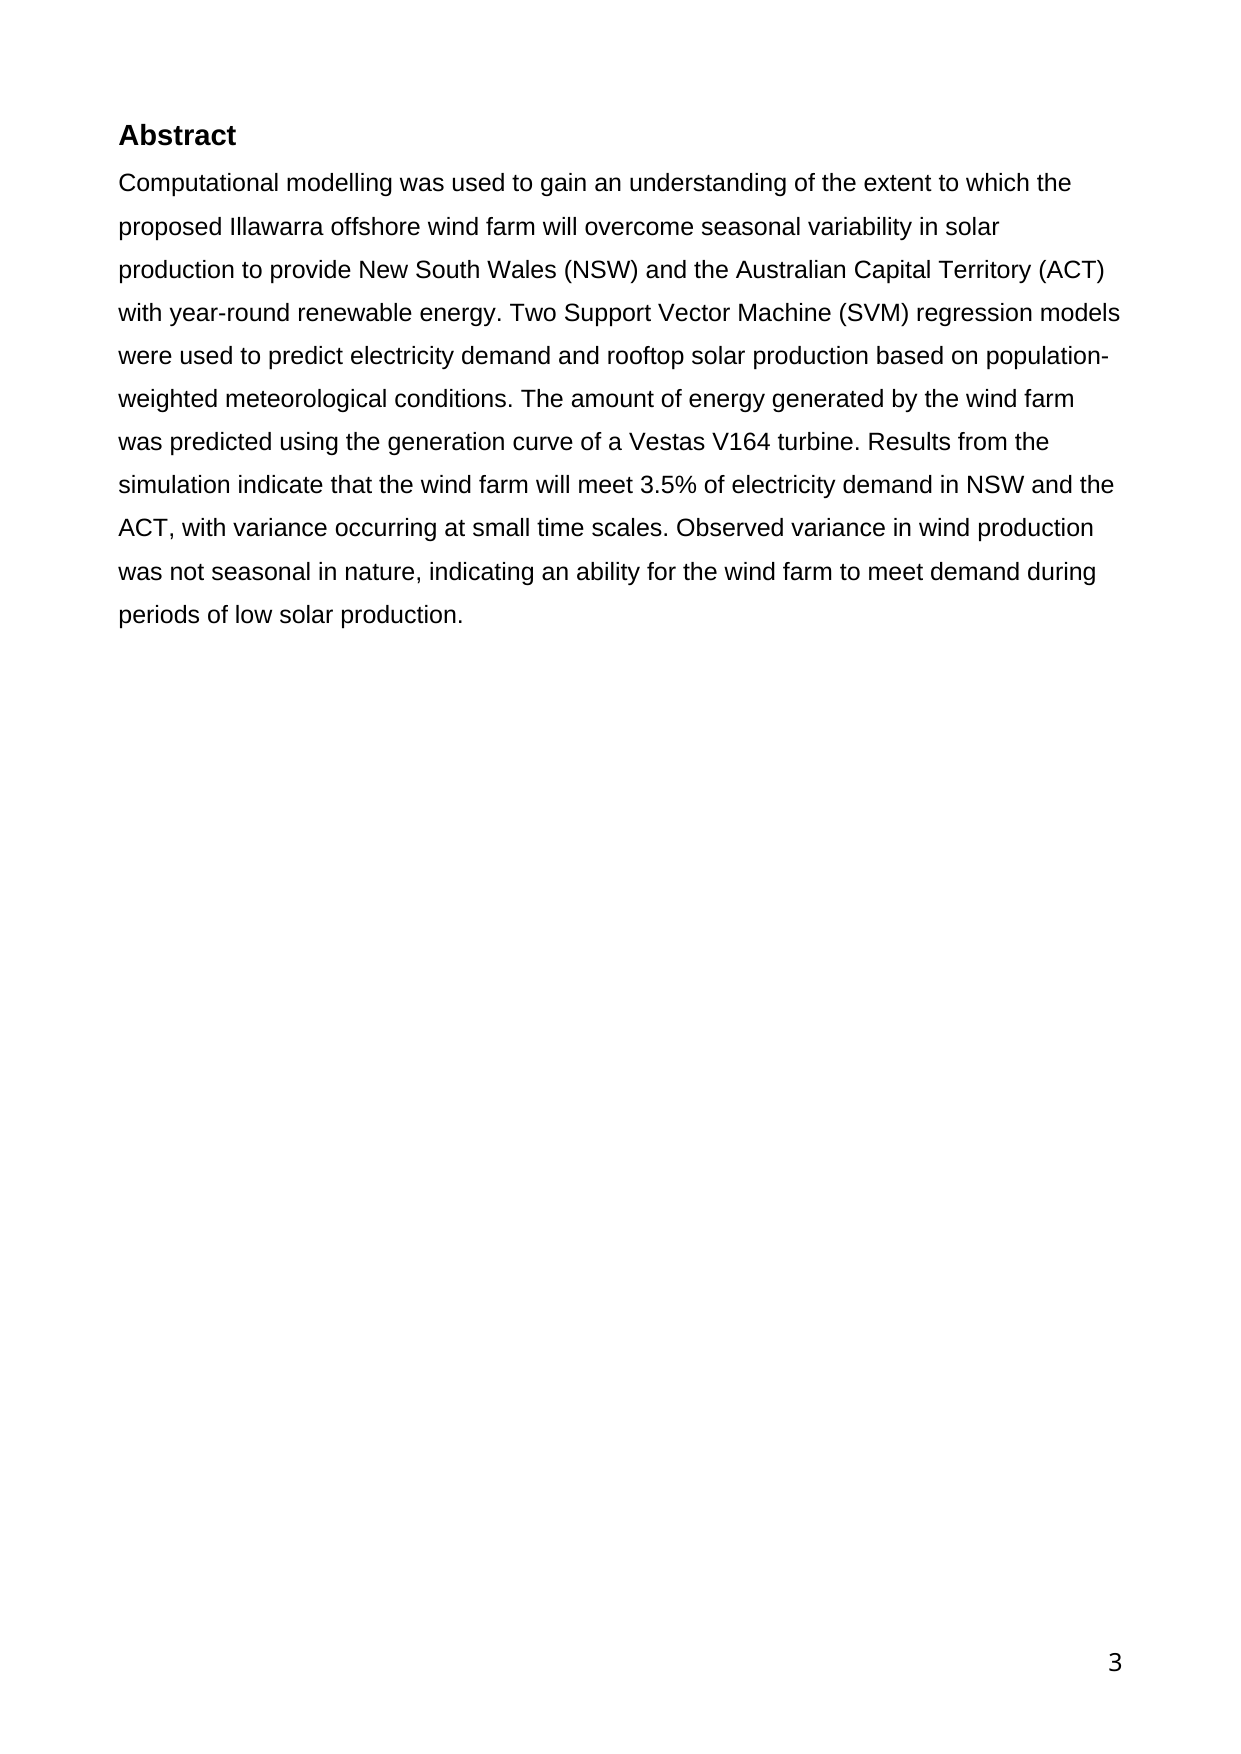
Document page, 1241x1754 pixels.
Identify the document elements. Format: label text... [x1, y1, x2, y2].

text Computational modelling was used to gain an understanding of the extent to which the proposed Illawarra offshore wind farm will overcome seasonal variability in solar production to provide New South Wales (NSW) and the Australian Capital Territory (ACT) with year-round renewable energy. Two Support Vector Machine (SVM) regression models were used to predict electricity demand and rooftop solar production based on population-weighted meteorological conditions. The amount of energy generated by the wind farm was predicted using the generation curve of a Vestas V164 turbine. Results from the simulation indicate that the wind farm will meet 3.5% of electricity demand in NSW and the ACT, with variance occurring at small time scales. Observed variance in wind production was not seasonal in nature, indicating an ability for the wind farm to meet demand during periods of low solar production. [118, 168, 1122, 628]
subtitle Abstract [118, 118, 1122, 152]
